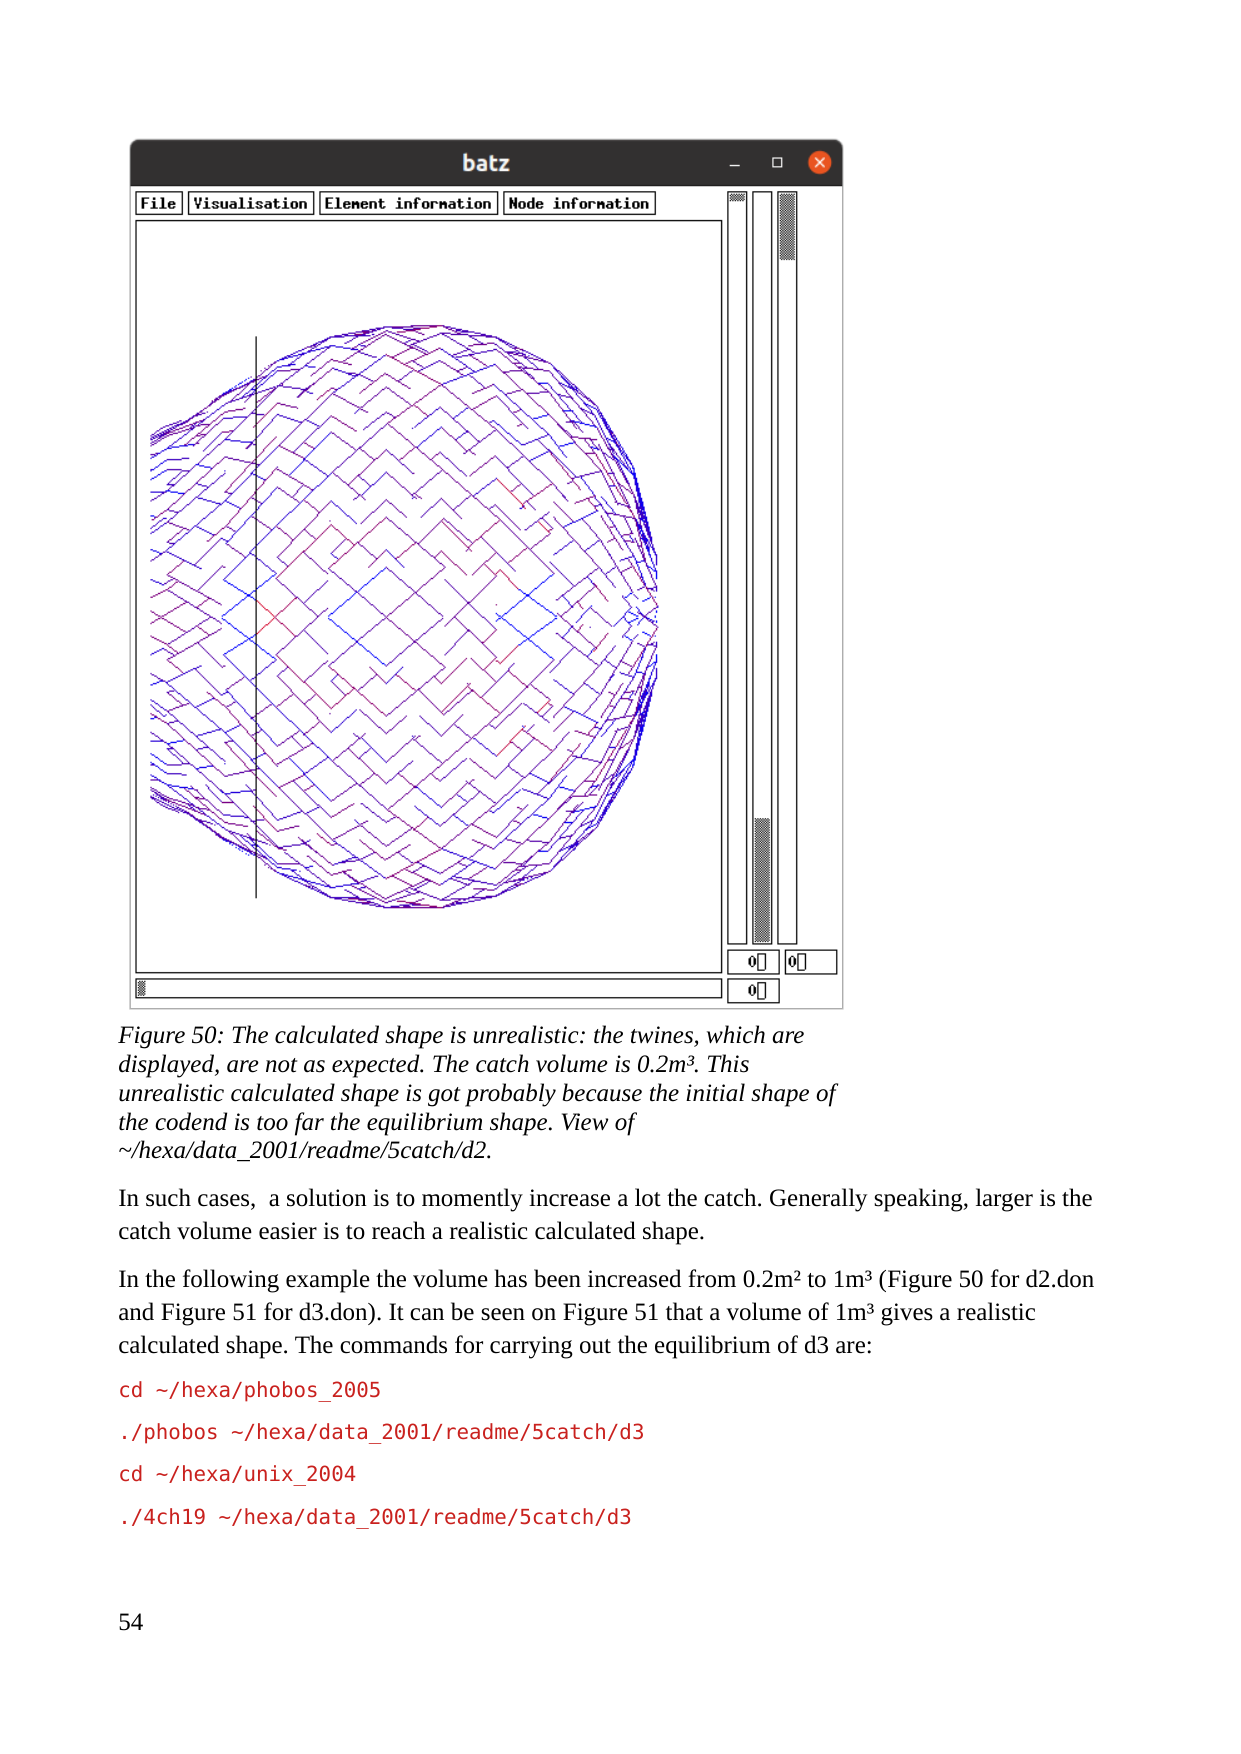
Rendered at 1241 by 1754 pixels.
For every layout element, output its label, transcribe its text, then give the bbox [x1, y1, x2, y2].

picture [118, 130, 855, 1021]
text ./phobos ~/hexa/data_2001/readme/5catch/d3 [118, 1420, 1122, 1444]
text cd ~/hexa/phobos_2005 [118, 1378, 1122, 1402]
text In the following example the volume has been increased from 0.2m² to 1m³ (Figure 50 for d2.don and Figure 51 for d3.don). It can be seen on Figure 51 that a volume of 1m³ gives a realistic calculated shape. The commands for carrying out the equilibrium of d3 are: [118, 1264, 1122, 1359]
text cd ~/hexa/unix_2004 [118, 1462, 1122, 1487]
text Figure 50: The calculated shape is unrealistic: the twines, which are displayed, are not as expected. The catch volume is 0.2m³. This unrealistic calculated shape is got probably because the initial shape of the codend is too far the equilibrium shape. View of ~/hexa/data_2001/readme/5catch/d2. [118, 1021, 854, 1164]
text ./4ch19 ~/hexa/data_2001/readme/5catch/d3 [118, 1505, 1122, 1529]
text In such cases, a solution is to momently increase a lot the catch. Generally speaking, larger is the catch volume easier is to reach a realistic calculated shape. [118, 1183, 1122, 1245]
